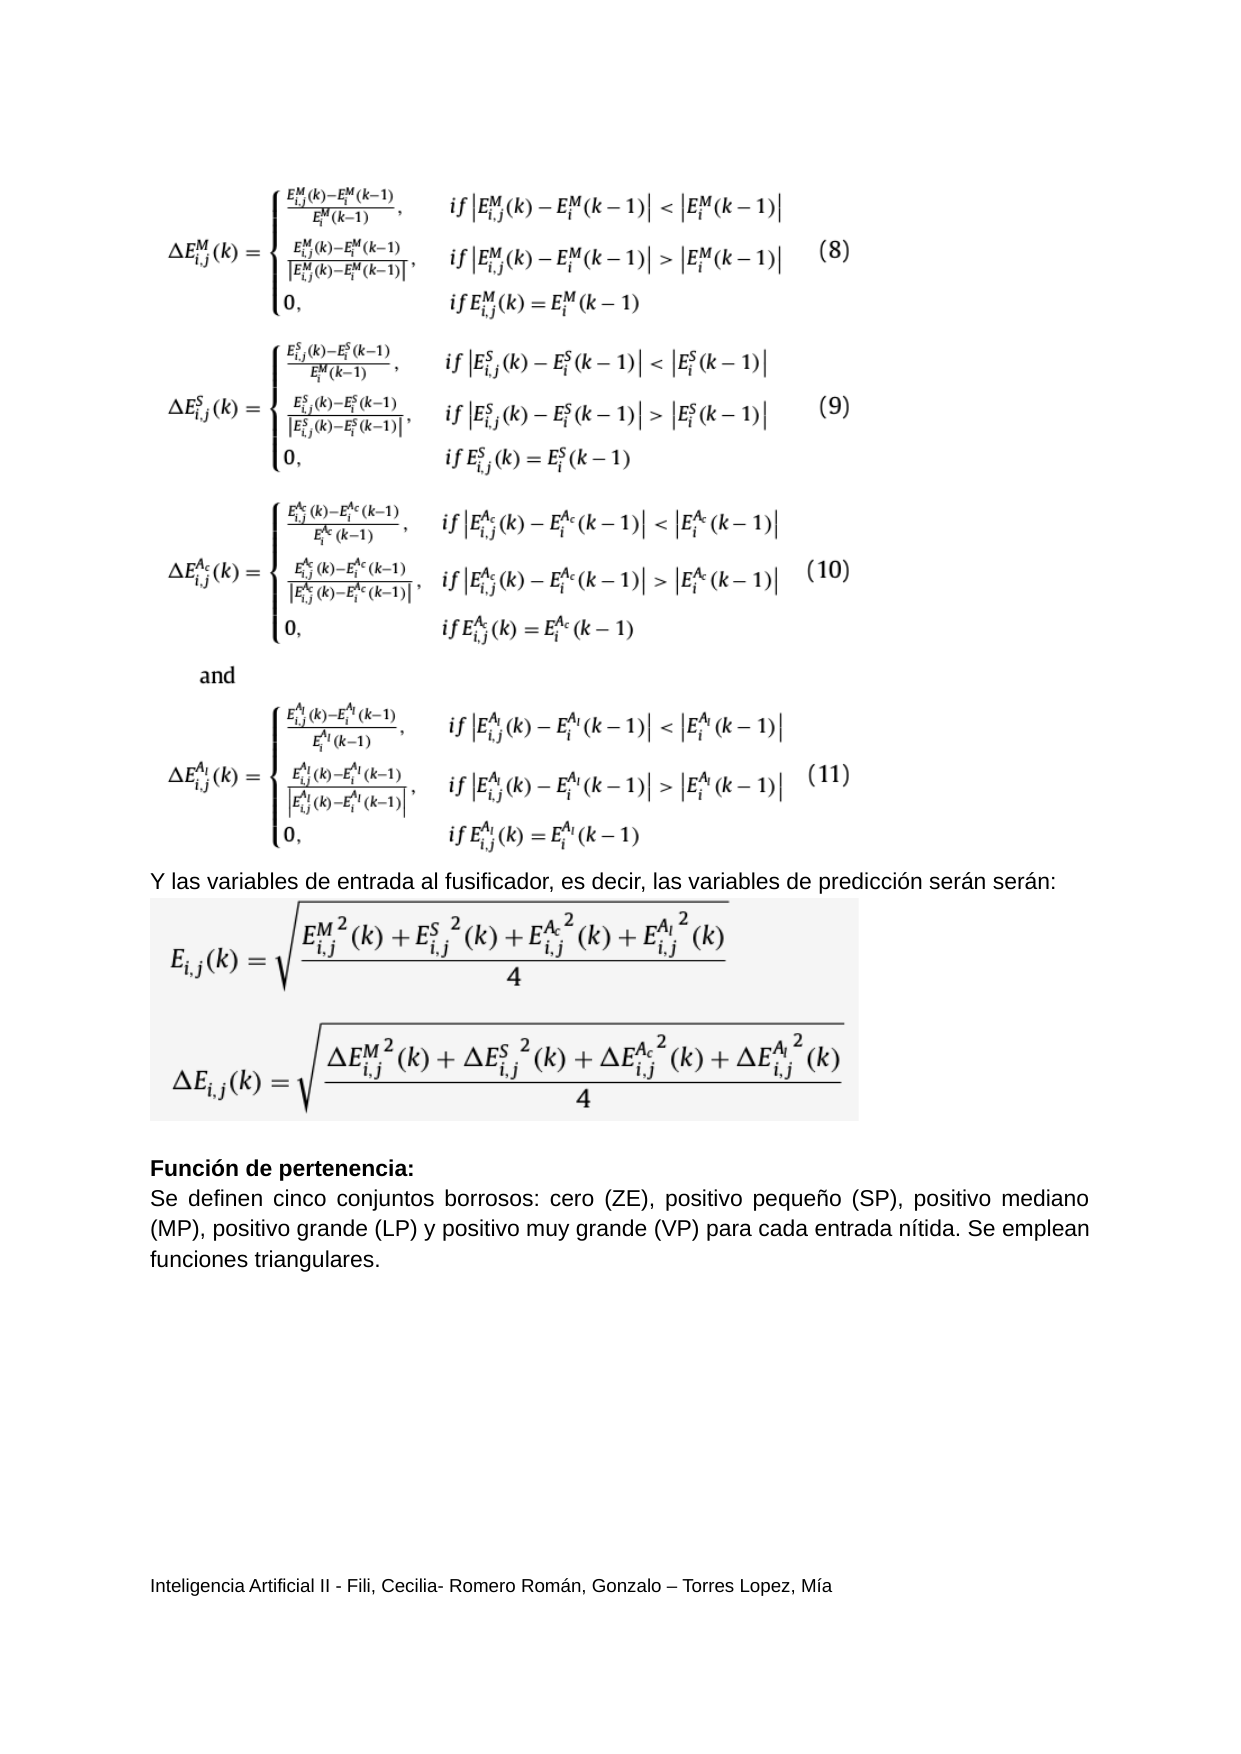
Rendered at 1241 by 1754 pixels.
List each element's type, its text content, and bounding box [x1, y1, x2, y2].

text Se definen cinco conjuntos borrosos: cero (ZE), positivo pequeño (SP), positivo mediano (MP), positivo grande (LP) y positivo muy grande (VP) para cada entrada nítida. Se emplean funciones triangulares. [150, 1185, 1090, 1272]
text Y las variables de entrada al fusificador, es decir, las variables de predicción serán serán: [150, 868, 1090, 894]
text Función de pertenencia: [150, 1155, 1090, 1181]
picture [150, 898, 859, 1121]
picture [150, 150, 887, 864]
